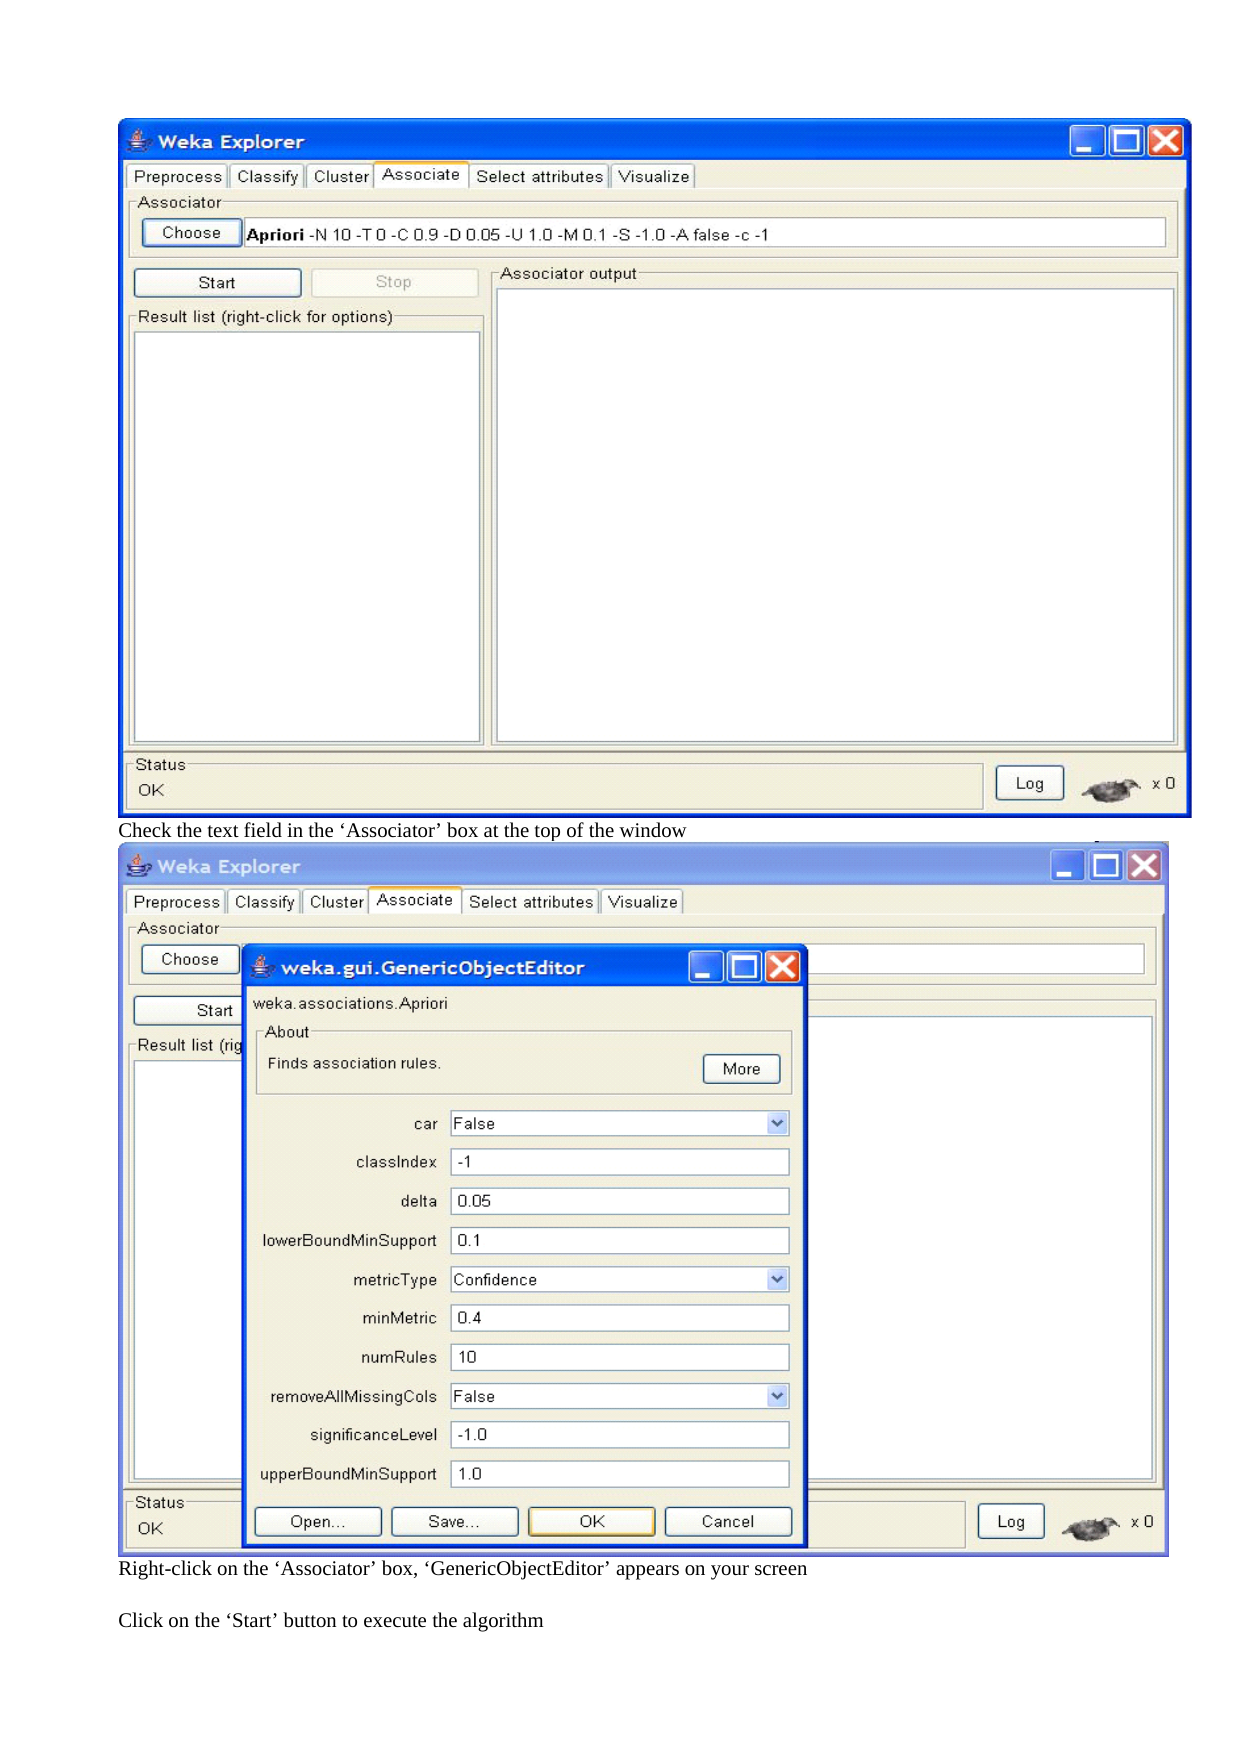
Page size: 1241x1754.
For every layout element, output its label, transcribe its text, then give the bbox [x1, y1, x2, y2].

text Check the text field in the ‘Associator’ box at the top of the window [118, 818, 1122, 841]
text Click on the ‘Start’ button to execute the algorithm [118, 1608, 1122, 1632]
text Right-click on the ‘Associator’ box, ‘GenericObjectEditor’ appears on your screen [118, 1557, 1122, 1580]
